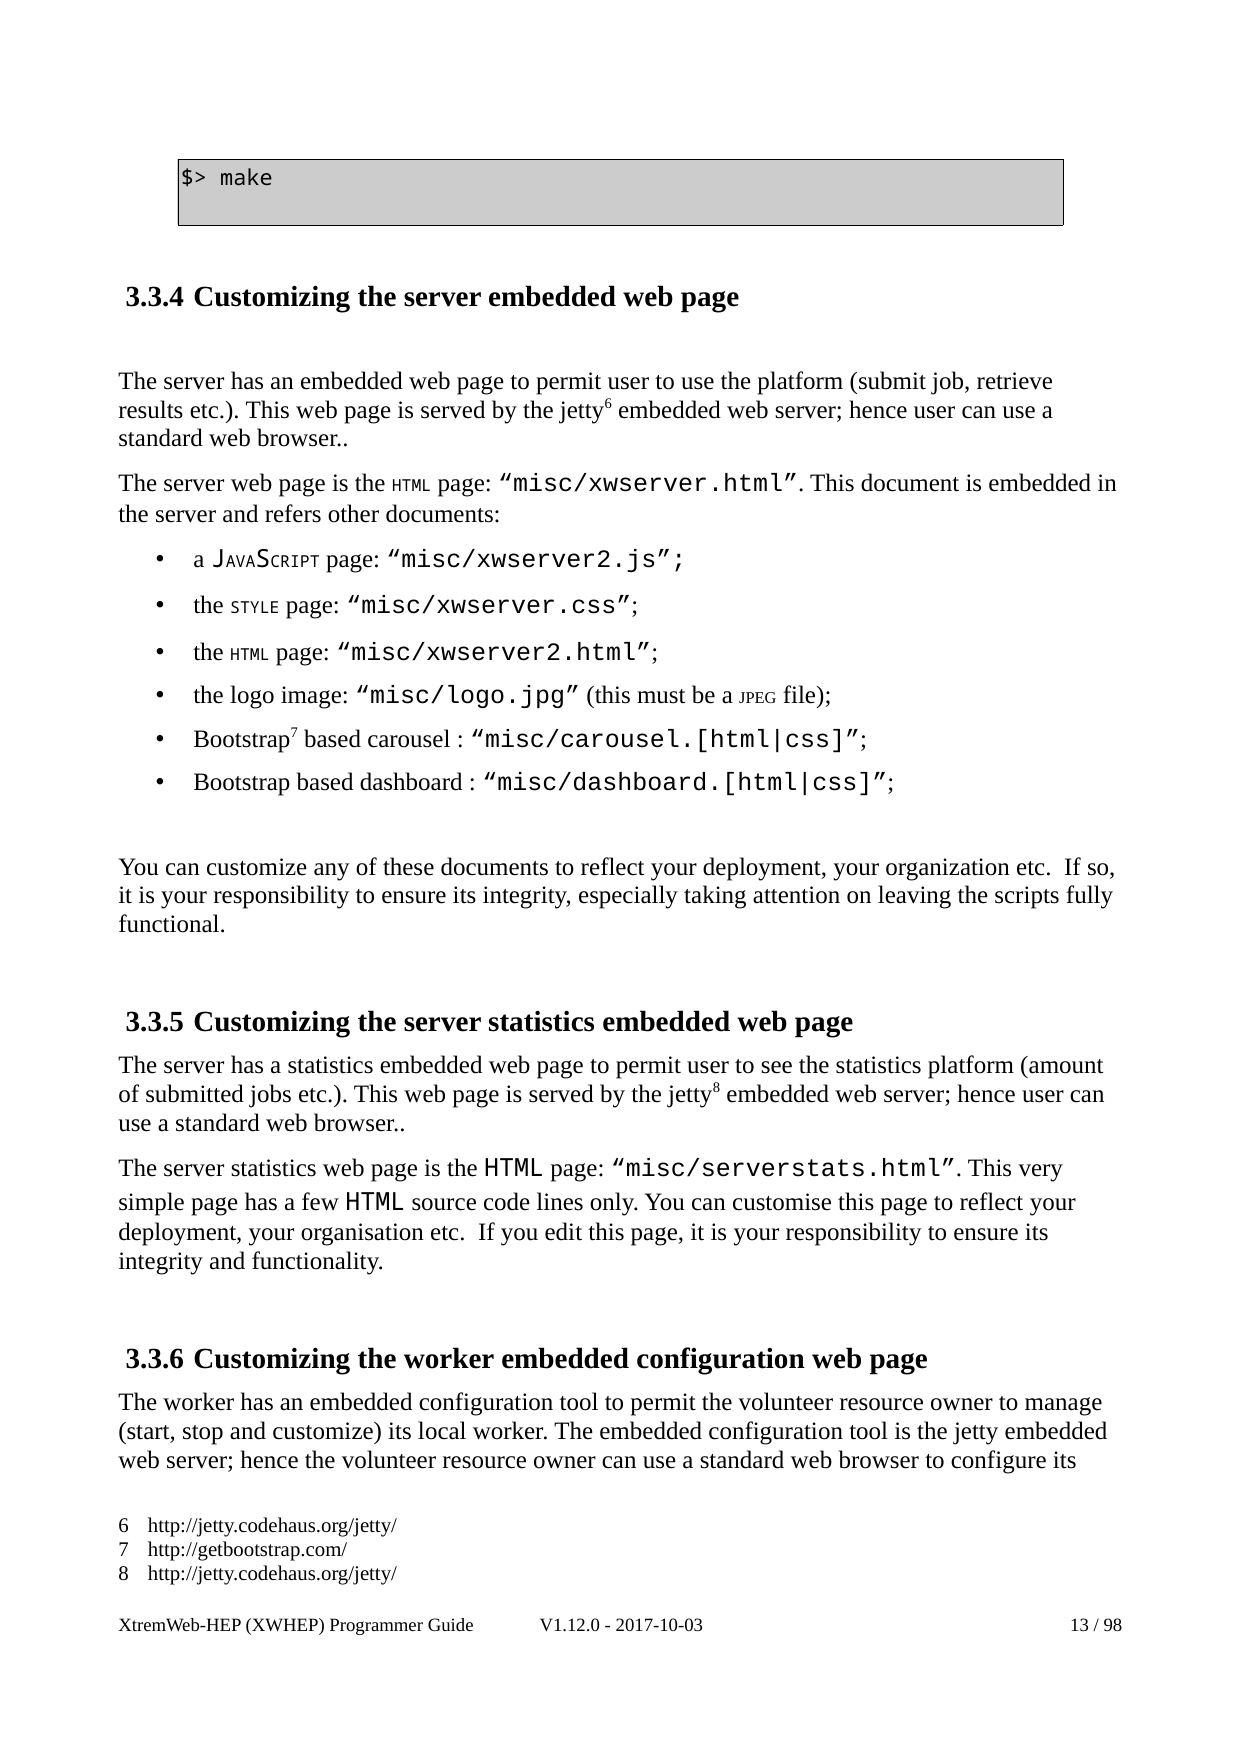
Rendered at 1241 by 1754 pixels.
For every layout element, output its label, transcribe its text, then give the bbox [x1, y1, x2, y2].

text The server statistics web page is the HTML page: “misc/serverstats.html”. This very simple page has a few HTML source code lines only. You can customise this page to reflect your deployment, your organisation etc. If you edit this page, it is your responsibility to ensure its integrity and functionality. [118, 1149, 1122, 1275]
text The server web page is the html page: “misc/xwserver.html”. This document is embedded in the server and refers other documents: [118, 465, 1122, 528]
list a JavaScript page: “misc/xwserver2.js”; [156, 540, 1122, 574]
list Bootstrap based dashboard : “misc/dashboard.[html|css]”; [156, 767, 1122, 798]
list the logo image: “misc/logo.jpg” (this must be a jpeg file); [156, 681, 1122, 711]
subtitle Customizing the server statistics embedded web page [118, 1004, 1122, 1038]
list the html page: “misc/xwserver2.html”; [156, 634, 1122, 668]
text The server has a statistics embedded web page to permit user to see the statistics platform (amount of submitted jobs etc.). This web page is served by the jetty embedded web server; hence user can use a standard web browser.. [118, 1050, 1122, 1137]
text http://jetty.codehaus.org/jetty/ [118, 1561, 1122, 1585]
subtitle Customizing the server embedded web page [118, 279, 1122, 312]
subtitle Customizing the worker embedded configuration web page [118, 1341, 1122, 1375]
list the style page: “misc/xwserver.css”; [156, 587, 1122, 621]
text The server has an embedded web page to permit user to use the platform (submit job, retrieve results etc.). This web page is served by the jetty embedded web server; hence user can use a standard web browser.. [118, 366, 1122, 452]
text $> make [179, 160, 1063, 189]
list Bootstrap based carousel : “misc/carousel.[html|css]”; [156, 724, 1122, 755]
text The worker has an embedded configuration tool to permit the volunteer resource owner to manage (start, stop and customize) its local worker. The embedded configuration tool is the jetty embedded web server; hence the volunteer resource owner can use a standard web browser to configure its [118, 1387, 1122, 1473]
list http://getbootstrap.com/ [118, 1537, 1122, 1561]
text You can customize any of these documents to reflect your deployment, your organization etc. If so, it is your responsibility to ensure its integrity, especially taking attention on leaving the scripts fully functional. [118, 852, 1122, 938]
text http://jetty.codehaus.org/jetty/ [118, 1513, 1122, 1537]
